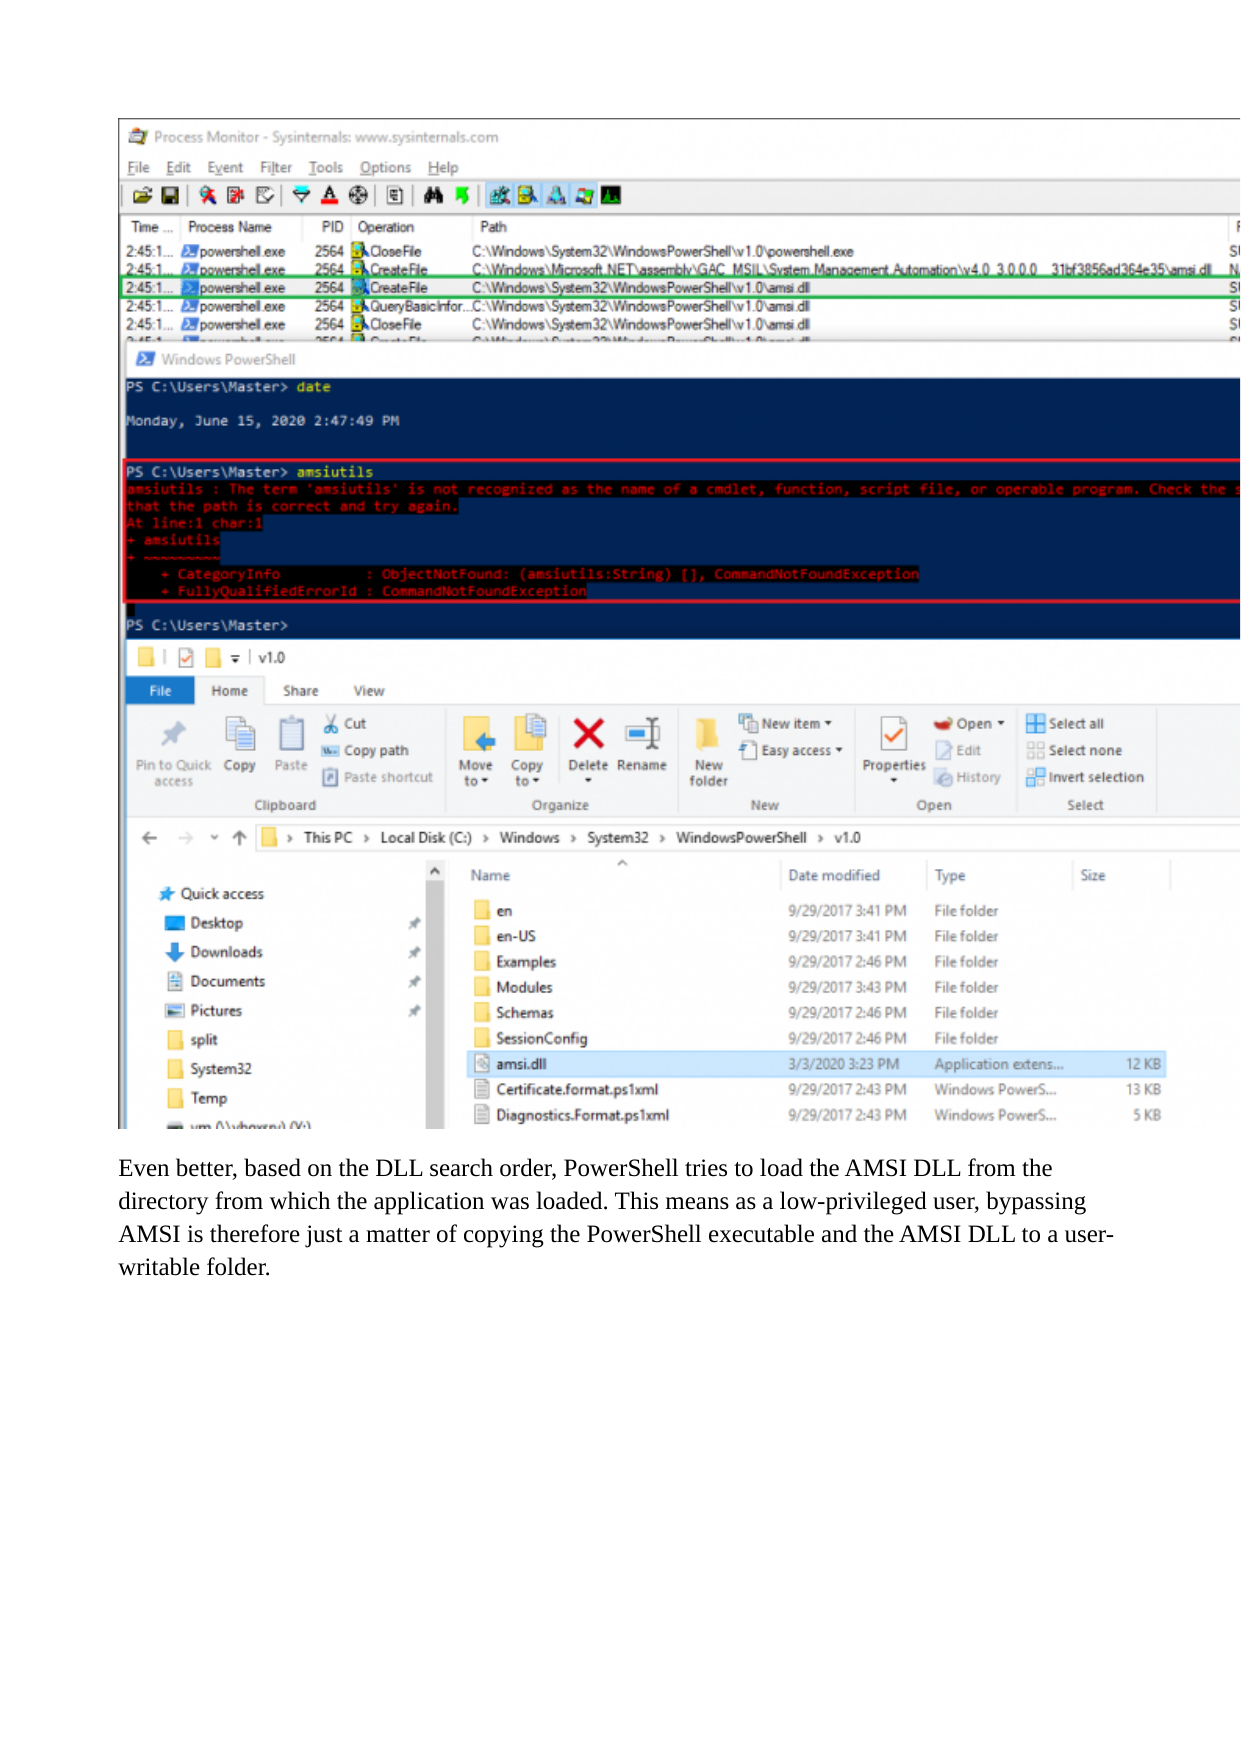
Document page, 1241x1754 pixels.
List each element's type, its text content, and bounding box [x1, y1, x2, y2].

picture [118, 118, 1241, 1129]
text Even better, based on the DLL search order, PowerShell tries to load the AMSI DLL from the directory from which the application was loaded. This means as a low-privileged user, bypassing AMSI is therefore just a matter of copying the PowerShell executable and the AMSI DLL to a user-writable folder. [118, 1153, 1122, 1281]
